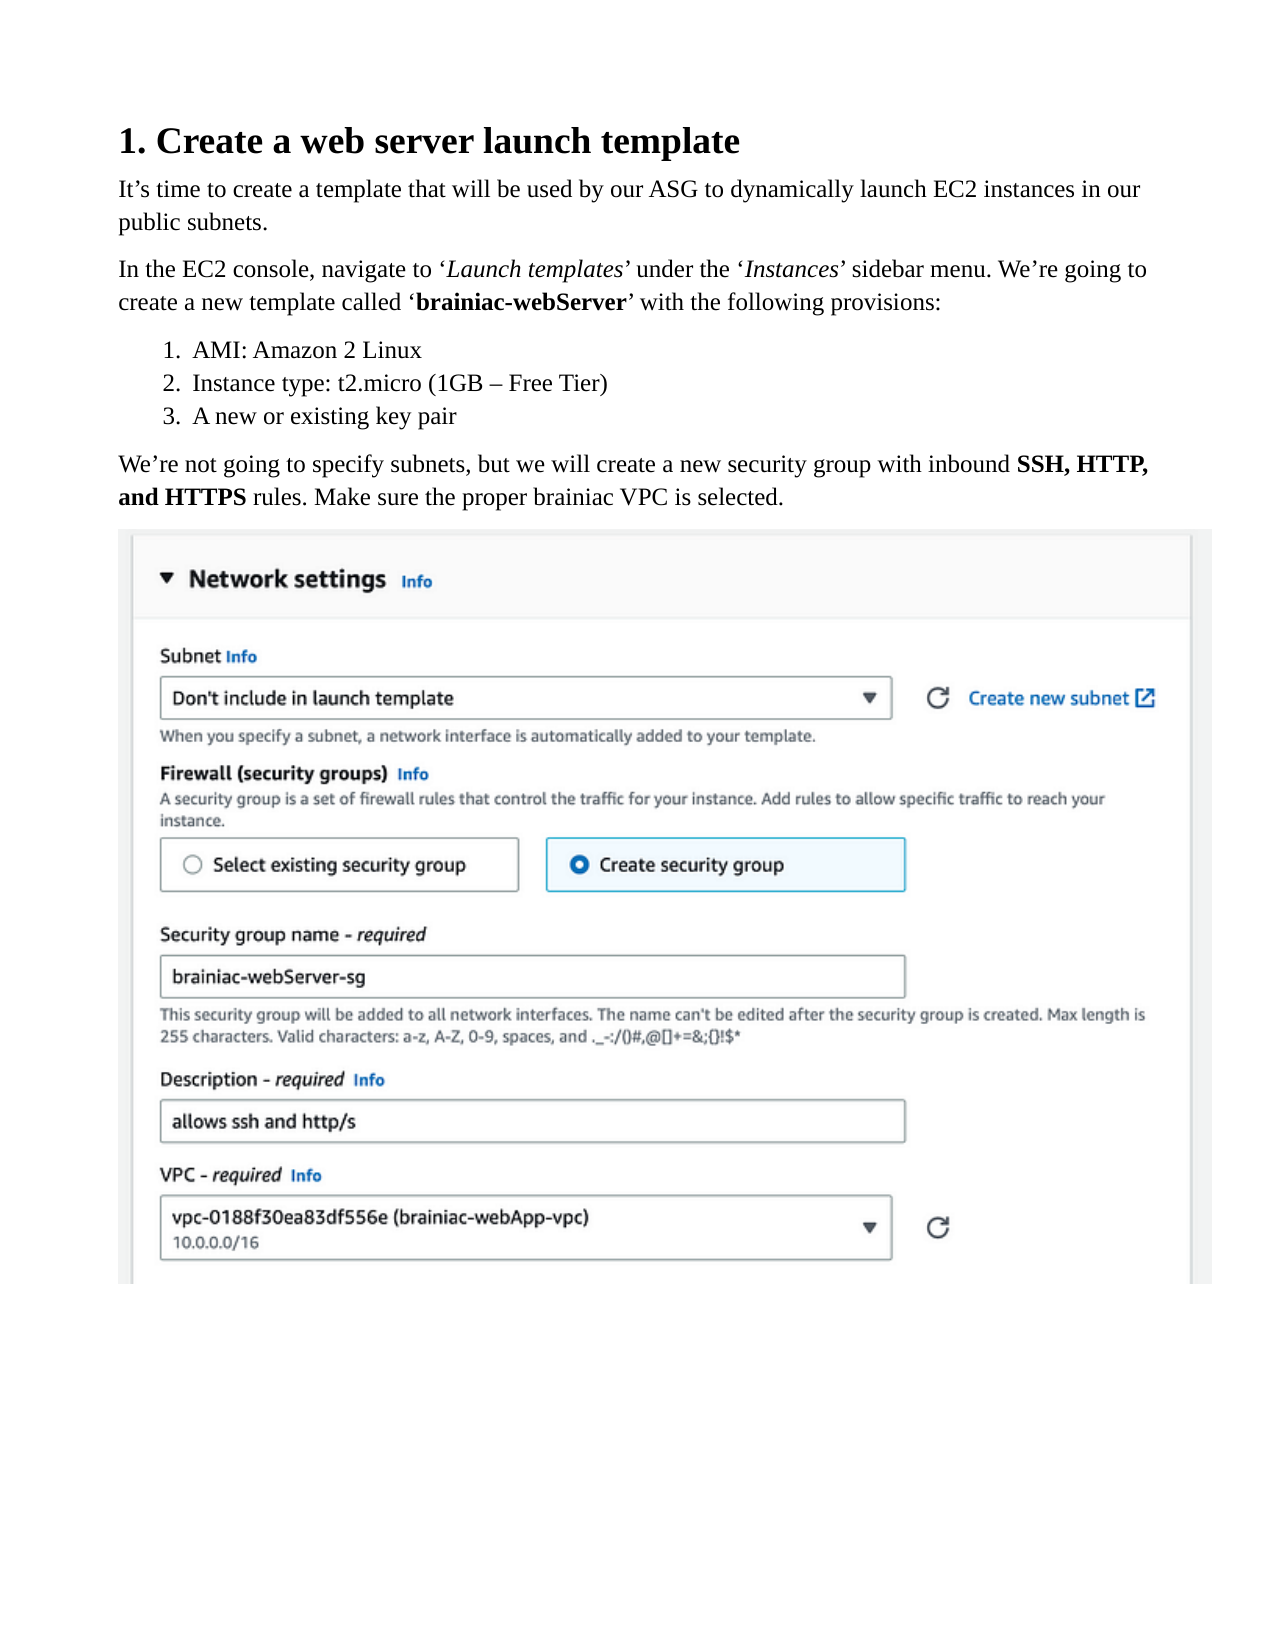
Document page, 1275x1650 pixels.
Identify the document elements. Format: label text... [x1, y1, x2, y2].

text We’re not going to specify subnets, but we will create a new security group with inbound SSH, HTTP, and HTTPS rules. Make sure the proper brainiac VPC is selected. [118, 449, 1157, 510]
text It’s time to create a template that will be used by our ASG to dynamically launch EC2 instances in our public subnets. [118, 174, 1157, 236]
list AMI: Amazon 2 Linux [162, 335, 1157, 364]
text In the EC2 console, navigate to ‘Launch templates’ under the ‘Instances’ sidebar menu. We’re going to create a new template called ‘brainiac-webServer’ with the following provisions: [118, 254, 1157, 316]
picture [118, 529, 1212, 1284]
list A new or existing key pair [162, 401, 1157, 430]
list Instance type: t2.micro (1GB – Free Tier) [162, 368, 1157, 397]
subtitle 1. Create a web server launch template [118, 118, 1157, 161]
